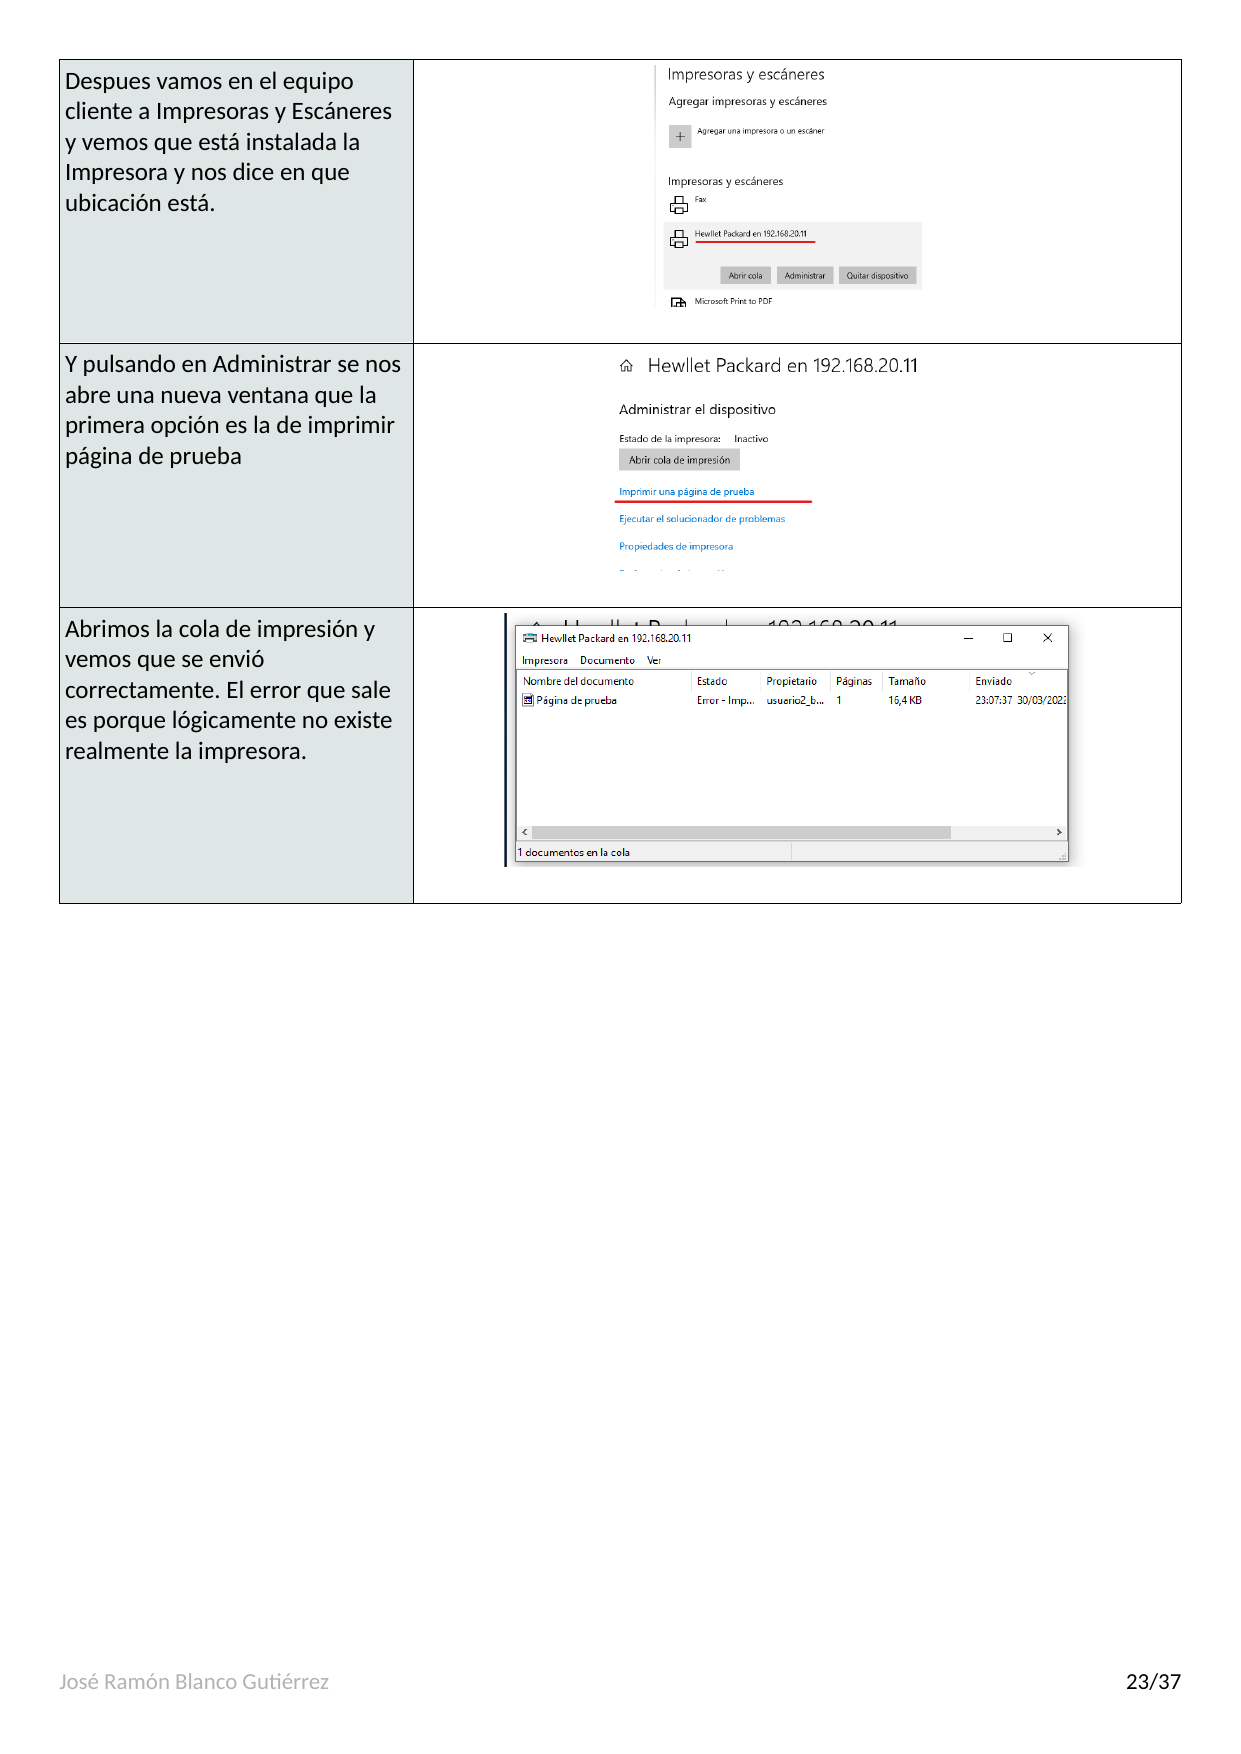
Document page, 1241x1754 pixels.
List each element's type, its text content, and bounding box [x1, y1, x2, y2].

table_cell [414, 344, 1181, 607]
picture [654, 65, 940, 307]
table_cell Abrimos la cola de impresión y vemos que se envió correctamente. El error que sale es porque lógicamente no existe realmente la impresora. [60, 608, 413, 903]
picture [607, 348, 987, 571]
table_cell [414, 608, 1181, 903]
picture [504, 613, 1090, 867]
table_cell Despues vamos en el equipo cliente a Impresoras y Escáneres y vemos que está instalada la Impresora y nos dice en que ubicación está. [60, 60, 413, 342]
table_cell [414, 60, 1181, 342]
table_cell Y pulsando en Administrar se nos abre una nueva ventana que la primera opción es la de imprimir página de prueba [60, 344, 413, 607]
